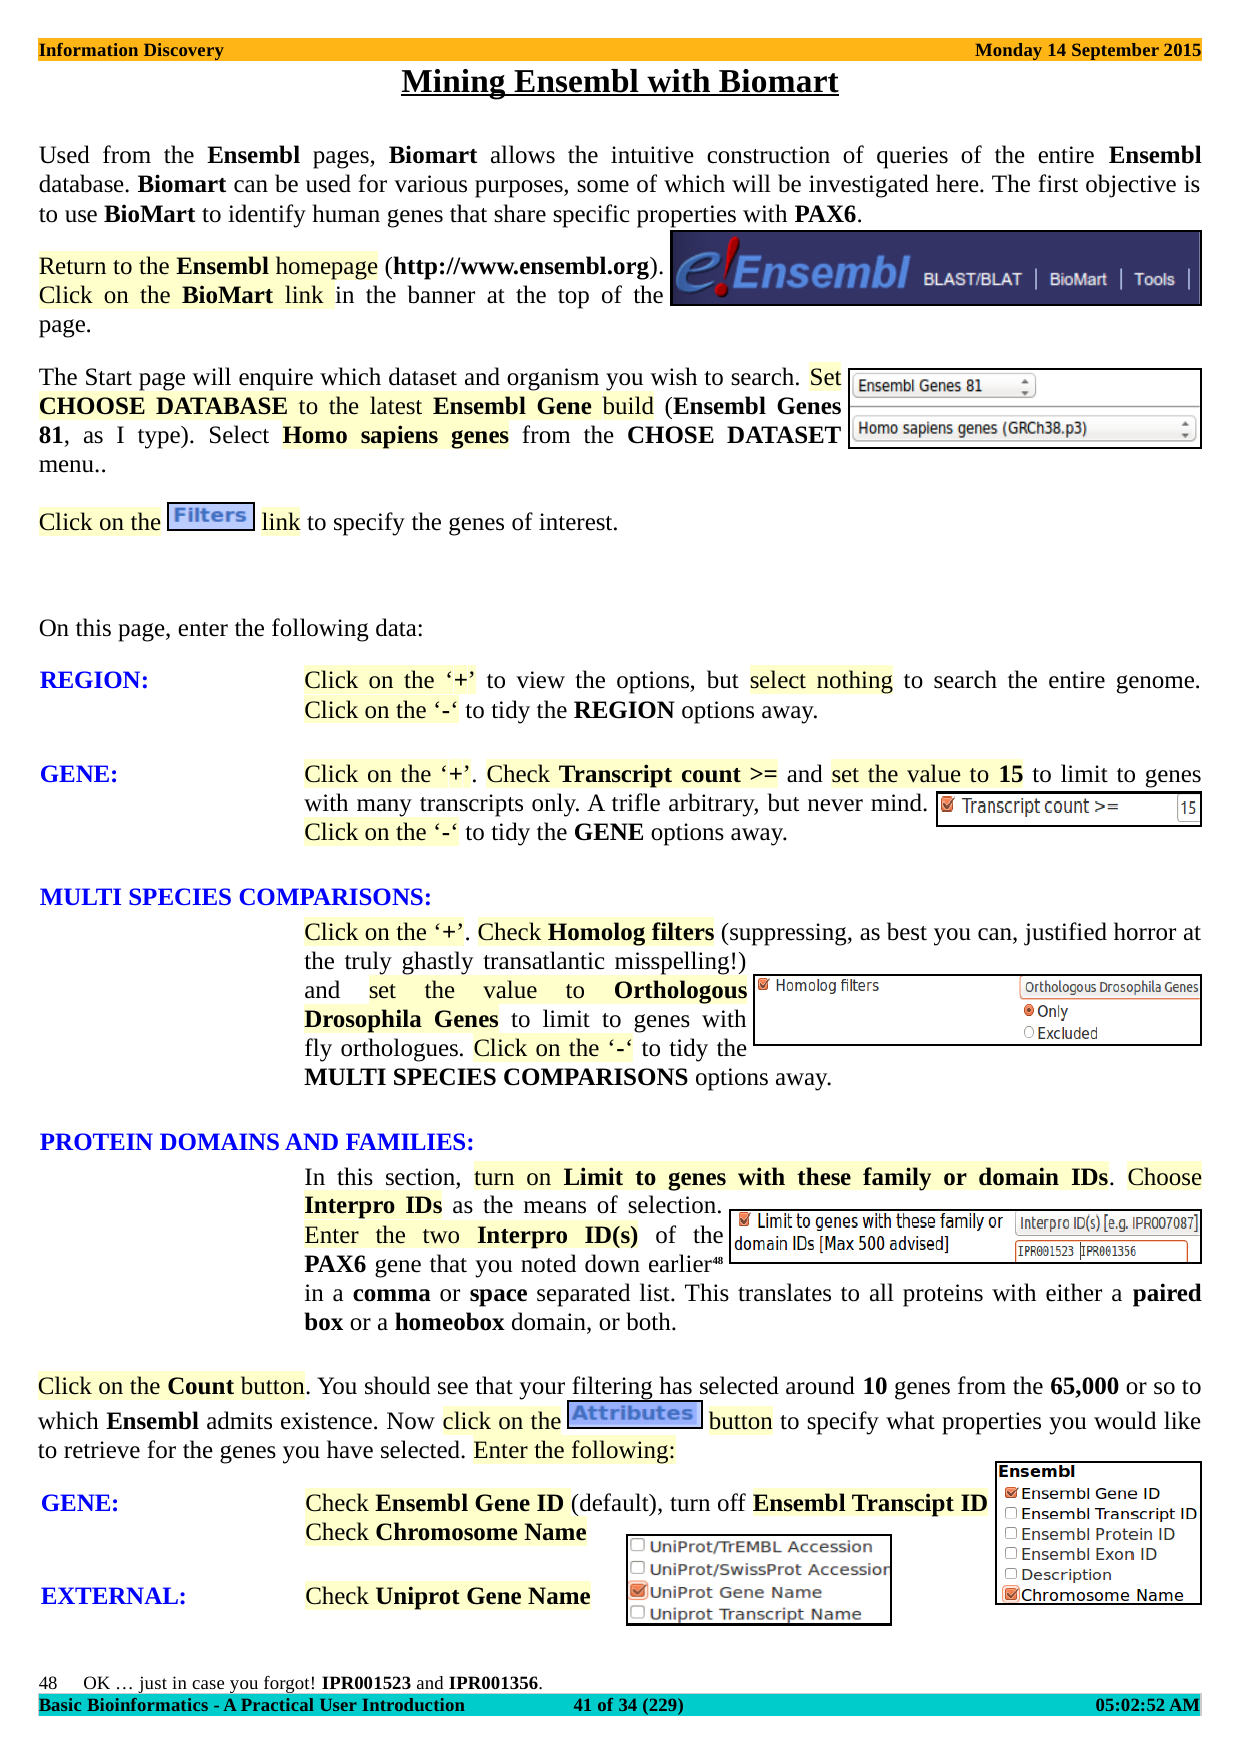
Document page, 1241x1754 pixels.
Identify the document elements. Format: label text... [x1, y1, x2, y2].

text GENE: Click on the ‘+’. Check Transcript count >= and set the value to 15 to limit to genes with many transcripts only. A trifle arbitrary, but never mind. Click on the ‘-‘ to tidy the GENE options away. [39, 759, 1202, 846]
picture [169, 504, 253, 529]
text Mining Ensembl with Biomart [38, 61, 1202, 99]
text EXTERNAL: Check Uniprot Gene Name [41, 1581, 626, 1610]
text Click on thelink to specify the genes of interest. [38, 502, 1202, 536]
picture [673, 232, 1200, 304]
picture [628, 1536, 890, 1623]
text Click on the Count button. You should see that your filtering has selected around 10 genes from the 65,000 or so to which Ensembl admits existence. Now click on thebutton to specify what properties you would like to retrieve for the genes you have selected. Enter the following: [38, 1371, 1202, 1464]
picture [850, 370, 1200, 447]
text In this section, turn on Limit to genes with these family or domain IDs. Choose Interpro IDs as the means of selection. Enter the two Interpro ID(s) of the PAX6 gene that you noted down earlier in a comma or space separated list. This translates to all proteins with either a paired box or a homeobox domain, or both. [304, 1161, 1202, 1336]
picture [938, 794, 1200, 825]
text The Start page will enquire which dataset and organism you wish to search. Set CHOOSE DATABASE to the latest Ensembl Gene build (Ensembl Genes 81, as I type). Select Homo sapiens genes from the CHOSE DATASET menu.. [38, 362, 1202, 478]
text On this page, enter the following data: [38, 613, 1202, 642]
text [892, 1581, 1202, 1610]
text Used from the Ensembl pages, Biomart allows the intuitive construction of queries of the entire Ensembl database. Biomart can be used for various purposes, some of which will be investigated here. The first objective is to use BioMart to identify human genes that share specific properties with PAX6. [38, 140, 1202, 227]
text GENE: Check Ensembl Gene ID (default), turn off Ensembl Transcipt ID [41, 1487, 995, 1516]
text MULTI SPECIES COMPARISONS: [39, 882, 1202, 911]
picture [569, 1402, 701, 1427]
text Return to the Ensembl homepage (http://www.ensembl.org). Click on the BioMart link in the banner at the top of the page. [38, 251, 1202, 338]
text Check Chromosome Name [41, 1516, 995, 1546]
text Click on the ‘+’. Check Homolog filters (suppressing, as best you can, justified horror at the truly ghastly transatlantic misspelling!) and set the value to Orthologous Drosophila Genes to limit to genes with fly orthologues. Click on the ‘-‘ to tidy the MULTI SPECIES COMPARISONS options away. [39, 917, 1202, 1091]
text PROTEIN DOMAINS AND FAMILIES: [39, 1126, 1202, 1155]
text REGION: Click on the ‘+’ to view the options, but select nothing to search the entire genome. Click on the ‘-‘ to tidy the REGION options away. [39, 665, 1202, 723]
picture [997, 1463, 1200, 1603]
text OK … just in case you forgot! IPR001523 and IPR001356. [38, 1671, 1202, 1693]
picture [731, 1211, 1200, 1262]
picture [755, 976, 1200, 1044]
